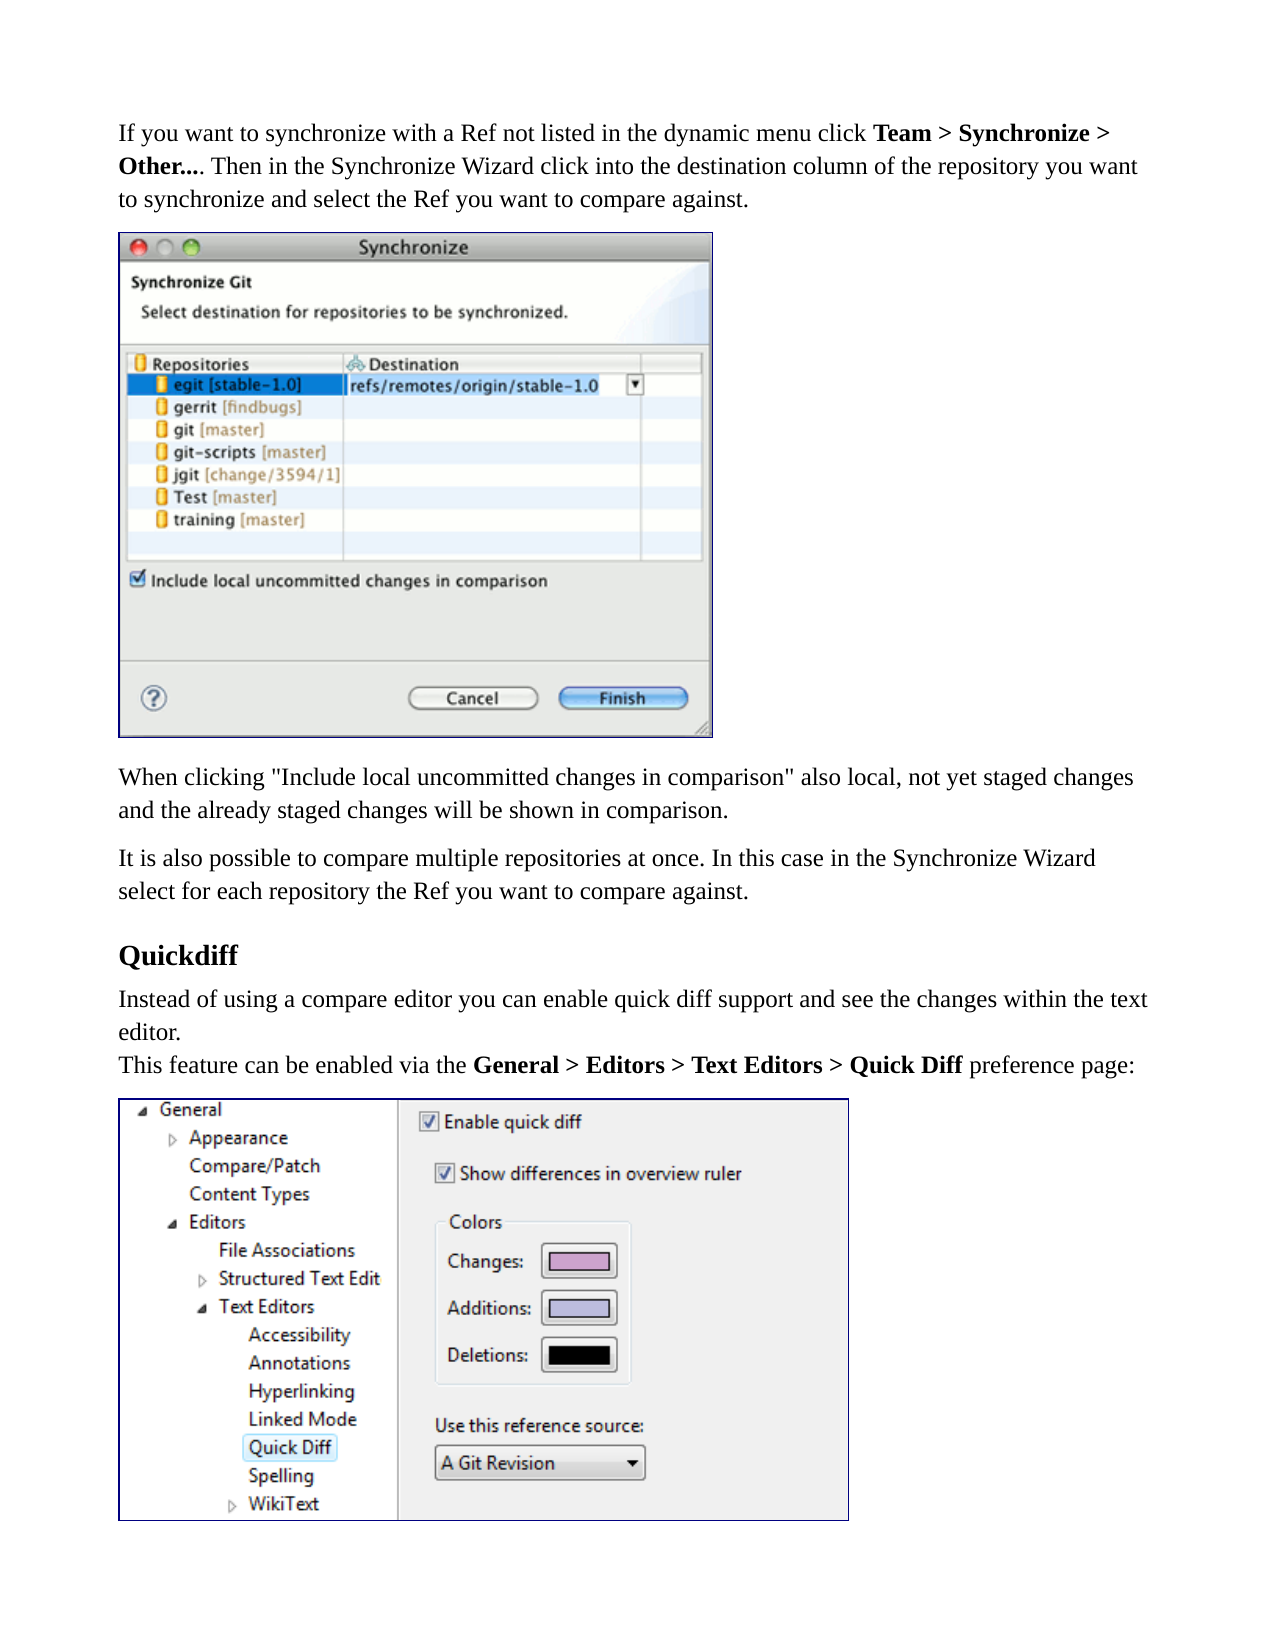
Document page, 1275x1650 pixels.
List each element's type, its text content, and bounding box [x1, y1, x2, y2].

subtitle Quickdiff [118, 938, 1157, 972]
picture [120, 1100, 848, 1520]
text If you want to synchronize with a Ref not listed in the dynamic menu click Team > Synchronize > Other.... Then in the Synchronize Wizard click into the destination column of the repository you want to synchronize and select the Ref you want to compare against. [118, 118, 1157, 213]
text When clicking "Include local uncommitted changes in comparison" also local, not yet staged changes and the already staged changes will be shown in comparison. [118, 762, 1157, 824]
text It is also possible to compare multiple repositories at once. In this case in the Synchronize Wizard select for each repository the Ref you want to compare against. [118, 843, 1157, 905]
text Instead of using a compare editor you can enable quick diff support and see the changes within the text editor. This feature can be enabled via the General > Editors > Text Editors > Quick Diff preference page: [118, 984, 1157, 1079]
picture [120, 233, 712, 737]
